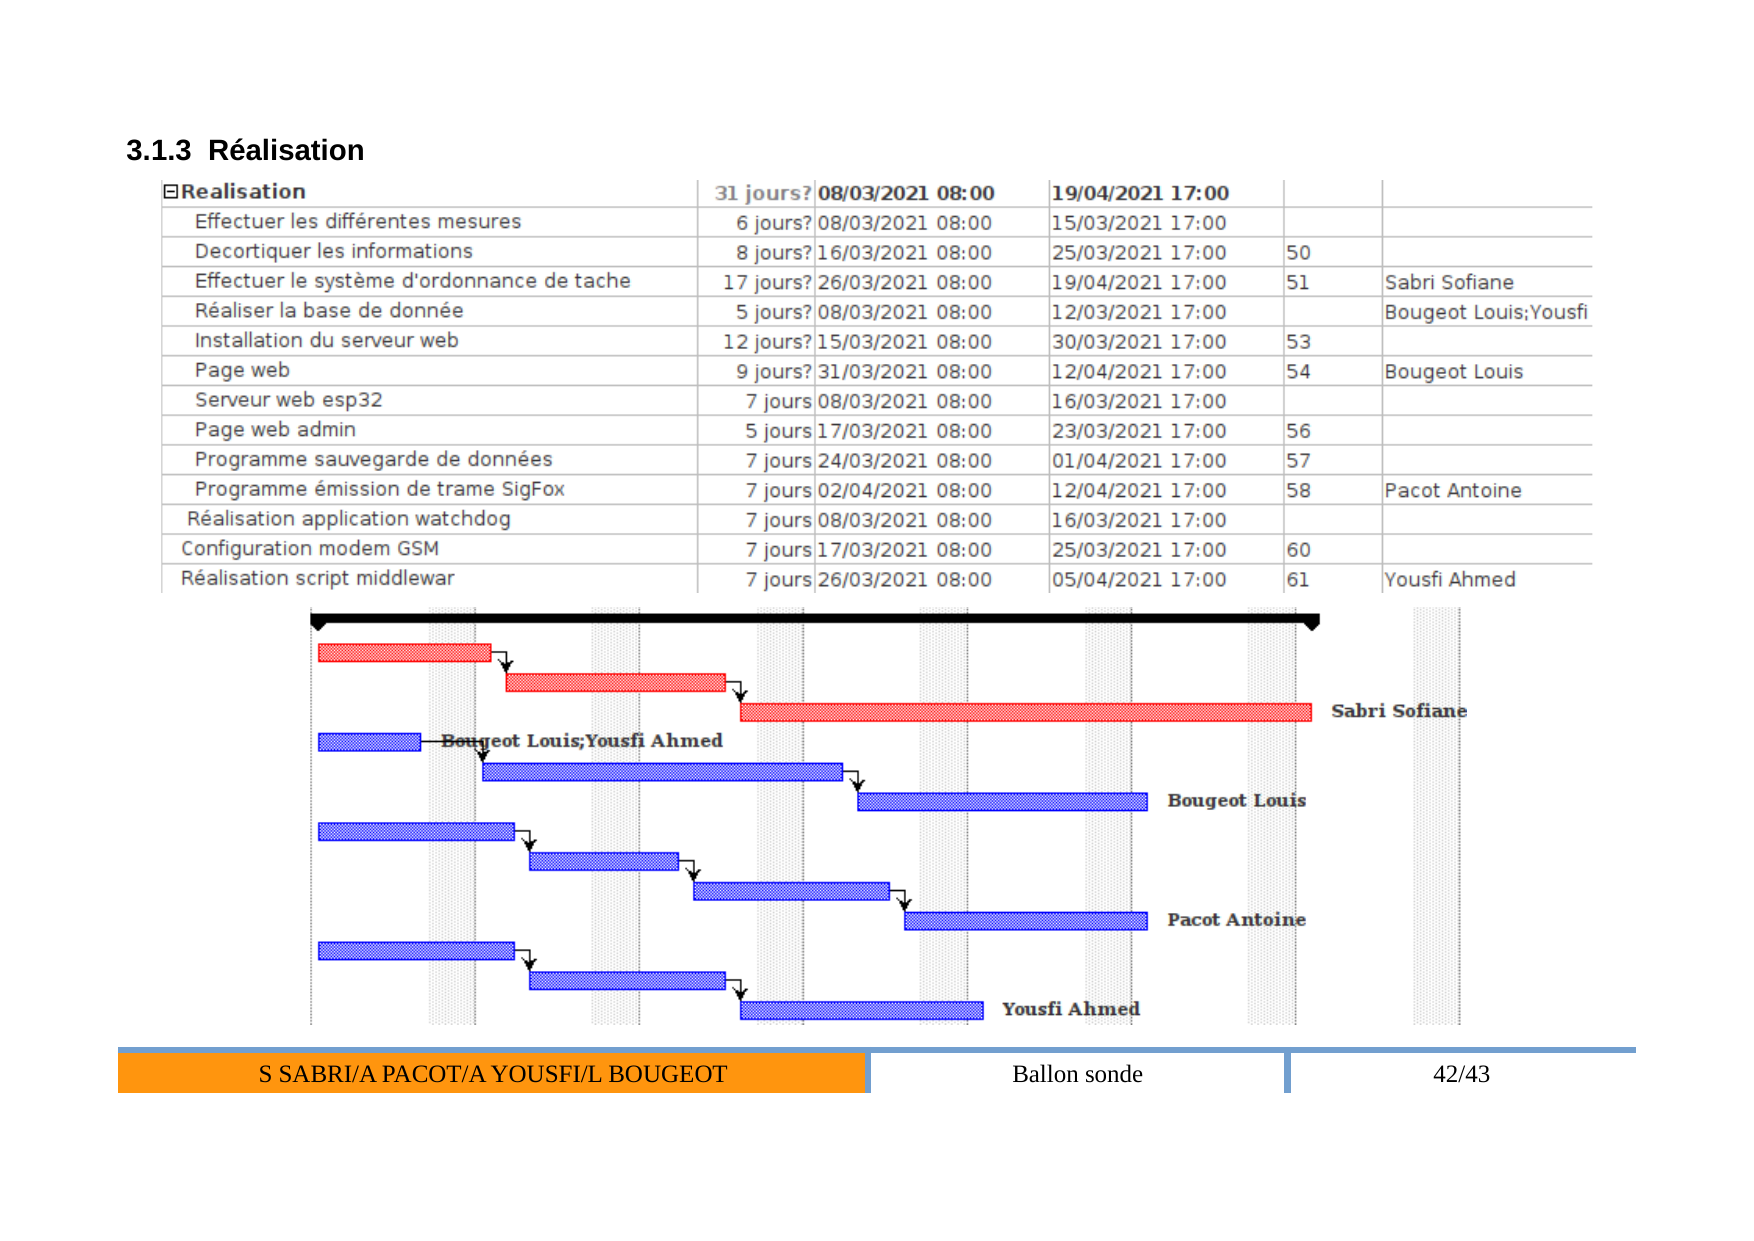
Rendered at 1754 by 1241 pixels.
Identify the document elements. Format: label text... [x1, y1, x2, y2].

picture [309, 607, 1467, 1025]
picture [161, 180, 1593, 593]
subtitle Réalisation [118, 133, 1636, 166]
